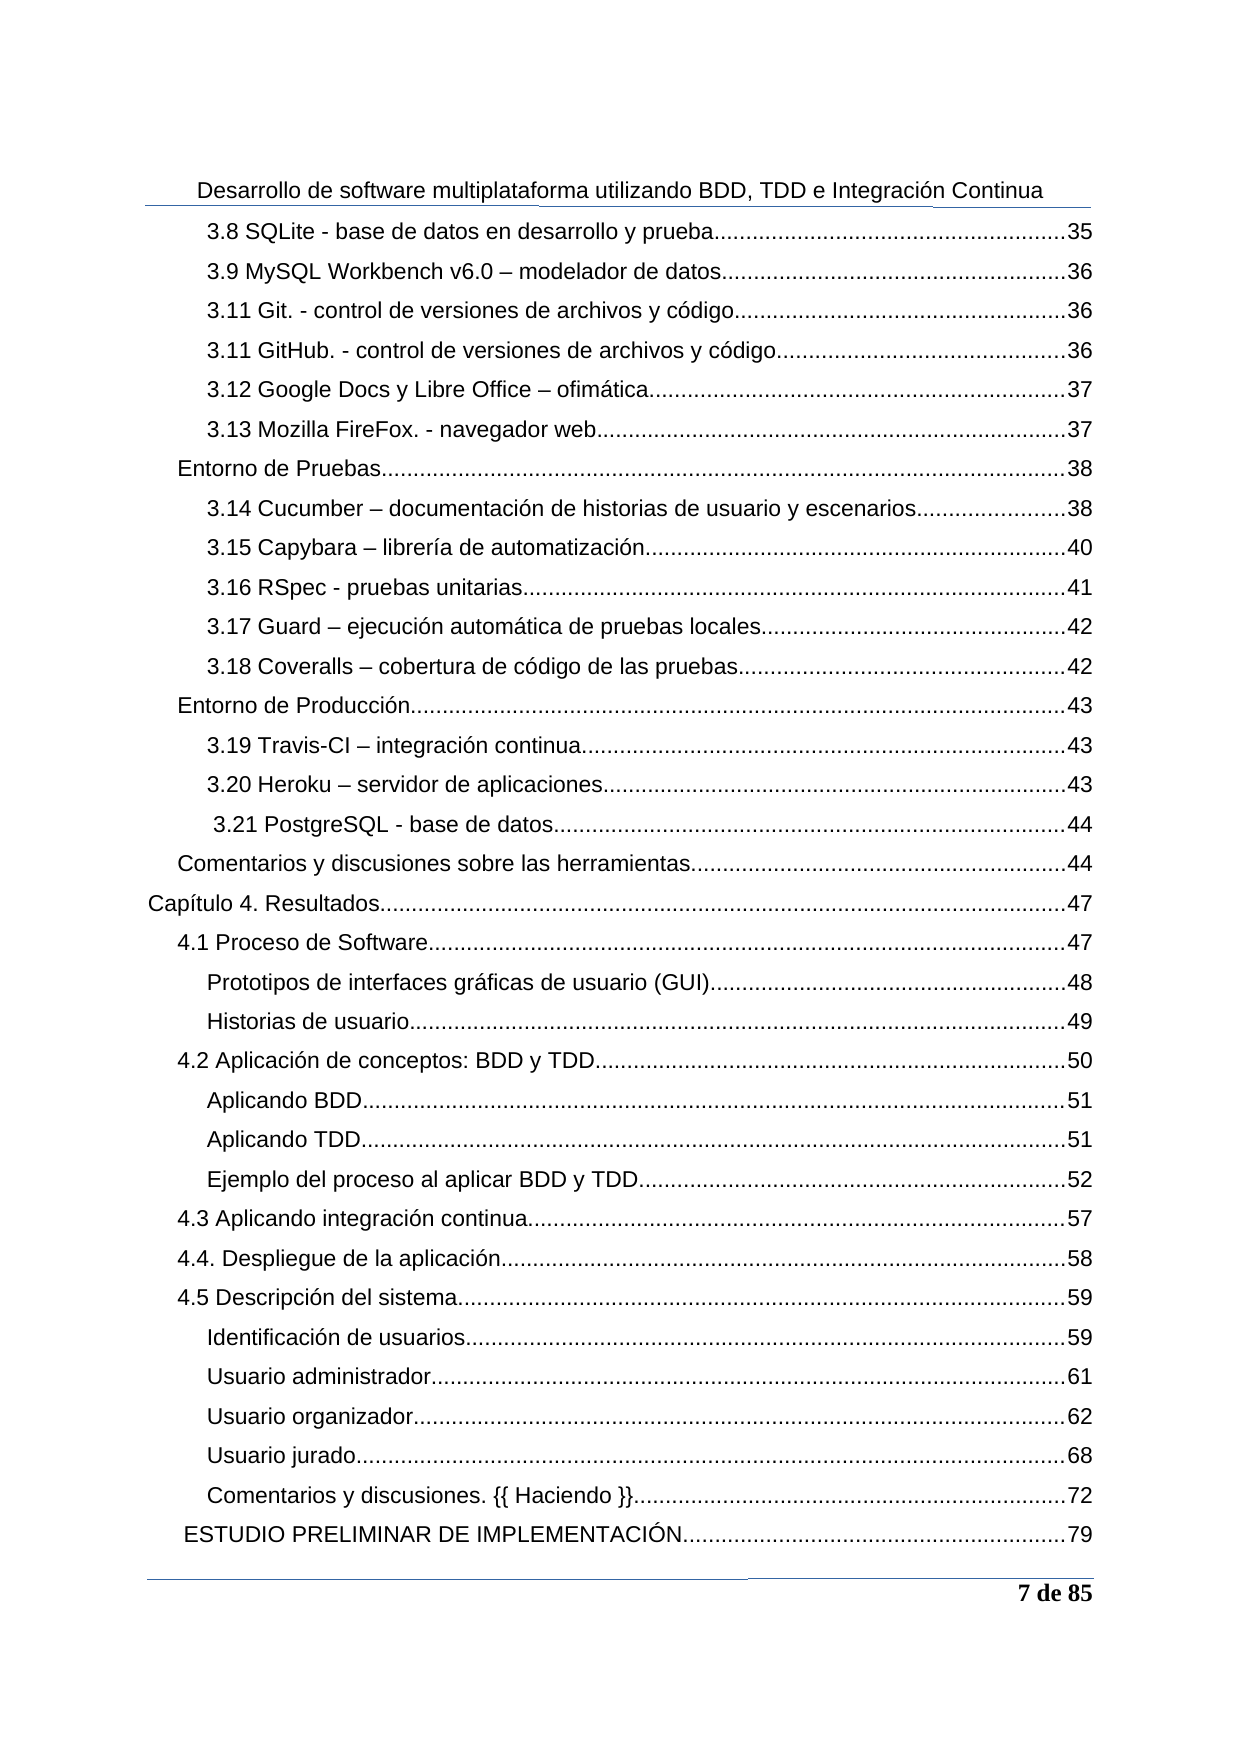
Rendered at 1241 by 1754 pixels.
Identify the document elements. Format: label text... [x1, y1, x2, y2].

text Usuario jurado. 68 [207, 1442, 1093, 1468]
text Comentarios y discusiones sobre las herramientas. 44 [177, 850, 1093, 876]
text 3.16 RSpec - pruebas unitarias. 41 [207, 574, 1093, 600]
text Aplicando TDD. 51 [207, 1126, 1093, 1153]
text Usuario organizador. 62 [207, 1403, 1093, 1429]
text 4.3 Aplicando integración continua. 57 [177, 1205, 1093, 1232]
text Entorno de Pruebas 38 [177, 455, 1093, 482]
text Historias de usuario. 49 [207, 1008, 1093, 1034]
text 3.12 Google Docs y Libre Office – ofimática. 37 [207, 376, 1093, 403]
text Entorno de Producción 43 [177, 692, 1093, 718]
text Usuario administrador. 61 [207, 1363, 1093, 1389]
text 3.18 Coveralls – cobertura de código de las pruebas. 42 [207, 653, 1093, 679]
text Aplicando BDD. 51 [207, 1087, 1093, 1113]
text 3.8 SQLite - base de datos en desarrollo y prueba. 35 [207, 218, 1093, 245]
text Capítulo 4. Resultados 47 [148, 889, 1093, 916]
text 3.19 Travis-CI – integración continua. 43 [207, 732, 1093, 758]
text 4.1 Proceso de Software. 47 [177, 929, 1093, 955]
text Ejemplo del proceso al aplicar BDD y TDD. 52 [207, 1166, 1093, 1192]
text 4.4. Despliegue de la aplicación. 58 [177, 1245, 1093, 1271]
text Comentarios y discusiones. {{ Haciendo }} 72 [207, 1482, 1093, 1508]
text 3.15 Capybara – librería de automatización. 40 [207, 534, 1093, 561]
text 3.20 Heroku – servidor de aplicaciones. 43 [207, 771, 1093, 797]
text 3.9 MySQL Workbench v6.0 – modelador de datos. 36 [207, 258, 1093, 284]
text 3.14 Cucumber – documentación de historias de usuario y escenarios. 38 [207, 495, 1093, 521]
text 4.5 Descripción del sistema. 59 [177, 1284, 1093, 1311]
text 4.2 Aplicación de conceptos: BDD y TDD. 50 [177, 1047, 1093, 1074]
text Identificación de usuarios. 59 [207, 1324, 1093, 1350]
text 3.21 PostgreSQL - base de datos. 44 [207, 811, 1093, 837]
text 3.11 Git. - control de versiones de archivos y código. 36 [207, 297, 1093, 324]
text ESTUDIO PRELIMINAR DE IMPLEMENTACIÓN. 79 [177, 1521, 1093, 1547]
text Prototipos de interfaces gráficas de usuario (GUI). 48 [207, 968, 1093, 995]
text 3.13 Mozilla FireFox. - navegador web. 37 [207, 416, 1093, 442]
text 3.17 Guard – ejecución automática de pruebas locales. 42 [207, 613, 1093, 639]
text 3.11 GitHub. - control de versiones de archivos y código. 36 [207, 337, 1093, 363]
